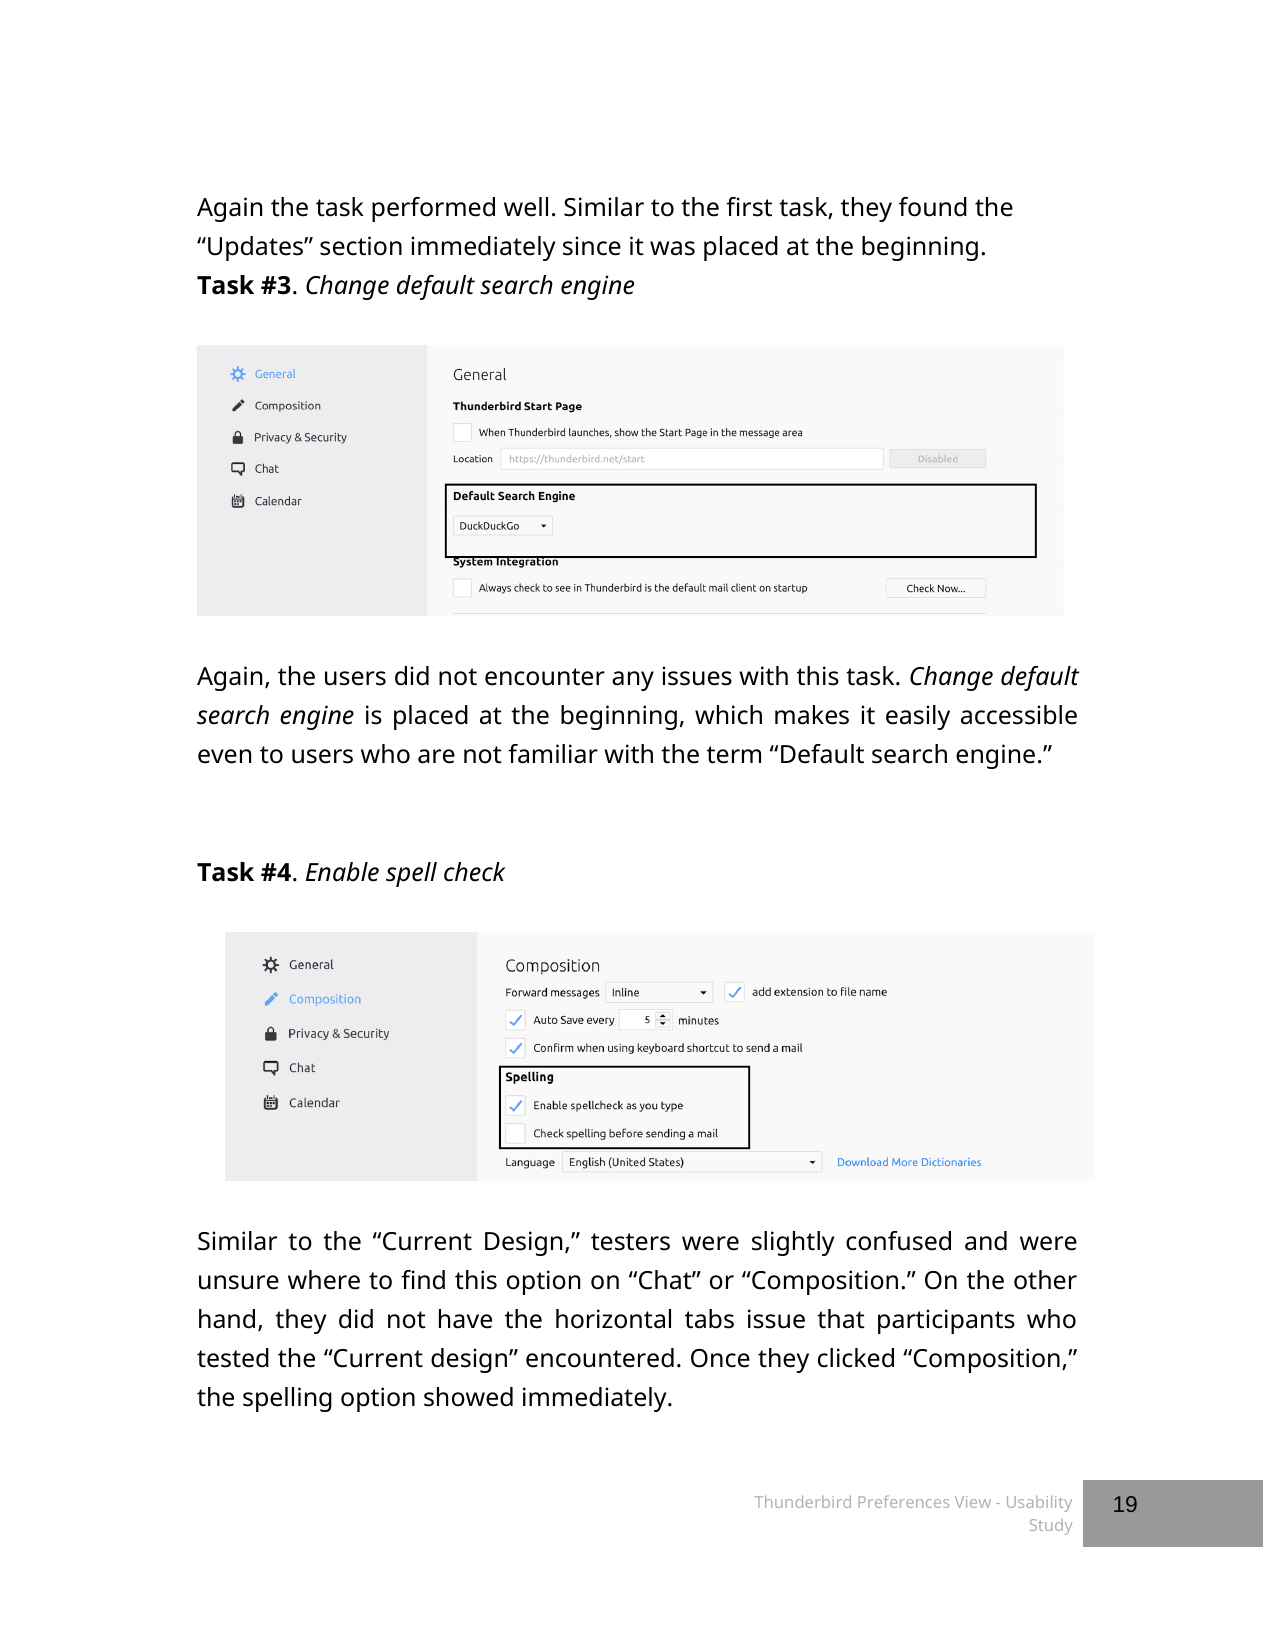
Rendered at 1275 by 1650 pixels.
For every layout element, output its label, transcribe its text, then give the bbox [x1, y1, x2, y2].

text Again, the users did not encounter any issues with this task. Change default search engine is placed at the beginning, which makes it easily accessible even to users who are not familiar with the term “Default search engine.” [197, 658, 1079, 771]
text Similar to the “Current Design,” testers were slightly confused and were unsure where to find this option on “Chat” or “Composition.” On the other hand, they did not have the horizontal tabs issue that participants who tested the “Current design” encountered. Once they clicked “Composition,” the spelling option showed immediately. [197, 1223, 1079, 1414]
text Task #4. Enable spell check [197, 854, 1079, 888]
text Task #3. Change default search engine [197, 267, 1079, 302]
text Again the task performed well. Similar to the first task, they found the “Updates” section immediately since it was placed at the beginning. [197, 189, 1079, 262]
